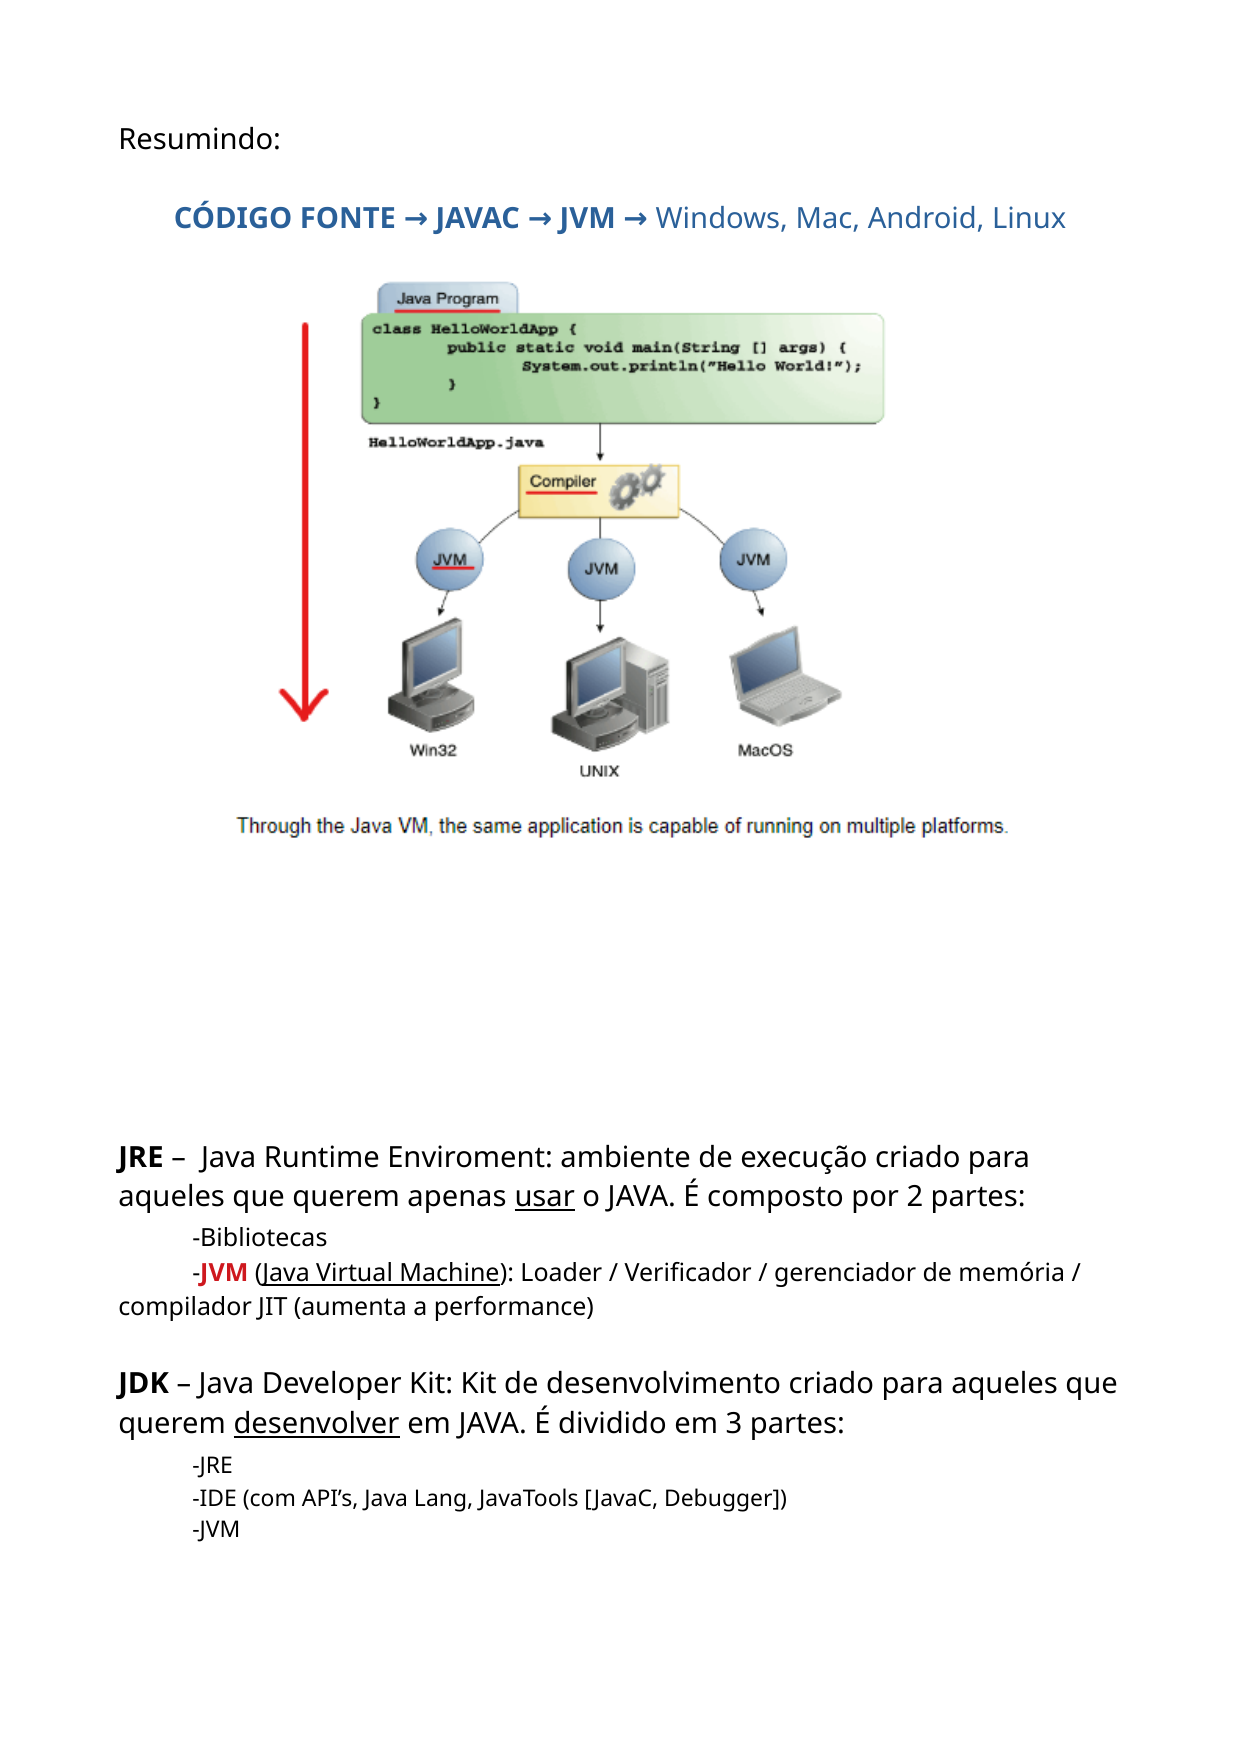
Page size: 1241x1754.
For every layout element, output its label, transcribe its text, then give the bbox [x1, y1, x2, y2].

text Resumindo: [118, 118, 1122, 158]
text -Bibliotecas [118, 1215, 1122, 1255]
text -JRE [118, 1442, 1122, 1482]
text JDK – Java Developer Kit: Kit de desenvolvimento criado para aqueles que querem desenvolver em JAVA. É dividido em 3 partes: [118, 1363, 1122, 1442]
picture [221, 257, 1033, 841]
text -JVM [118, 1513, 1122, 1544]
text CÓDIGO FONTE → JAVAC → JVM → Windows, Mac, Android, Linux [118, 197, 1122, 237]
text -IDE (com API’s, Java Lang, JavaTools [JavaC, Debugger]) [118, 1482, 1122, 1513]
text -JVM (Java Virtual Machine): Loader / Verificador / gerenciador de memória / compilador JIT (aumenta a performance) [118, 1255, 1122, 1323]
text JRE – Java Runtime Enviroment: ambiente de execução criado para aqueles que querem apenas usar o JAVA. É composto por 2 partes: [118, 1136, 1122, 1215]
